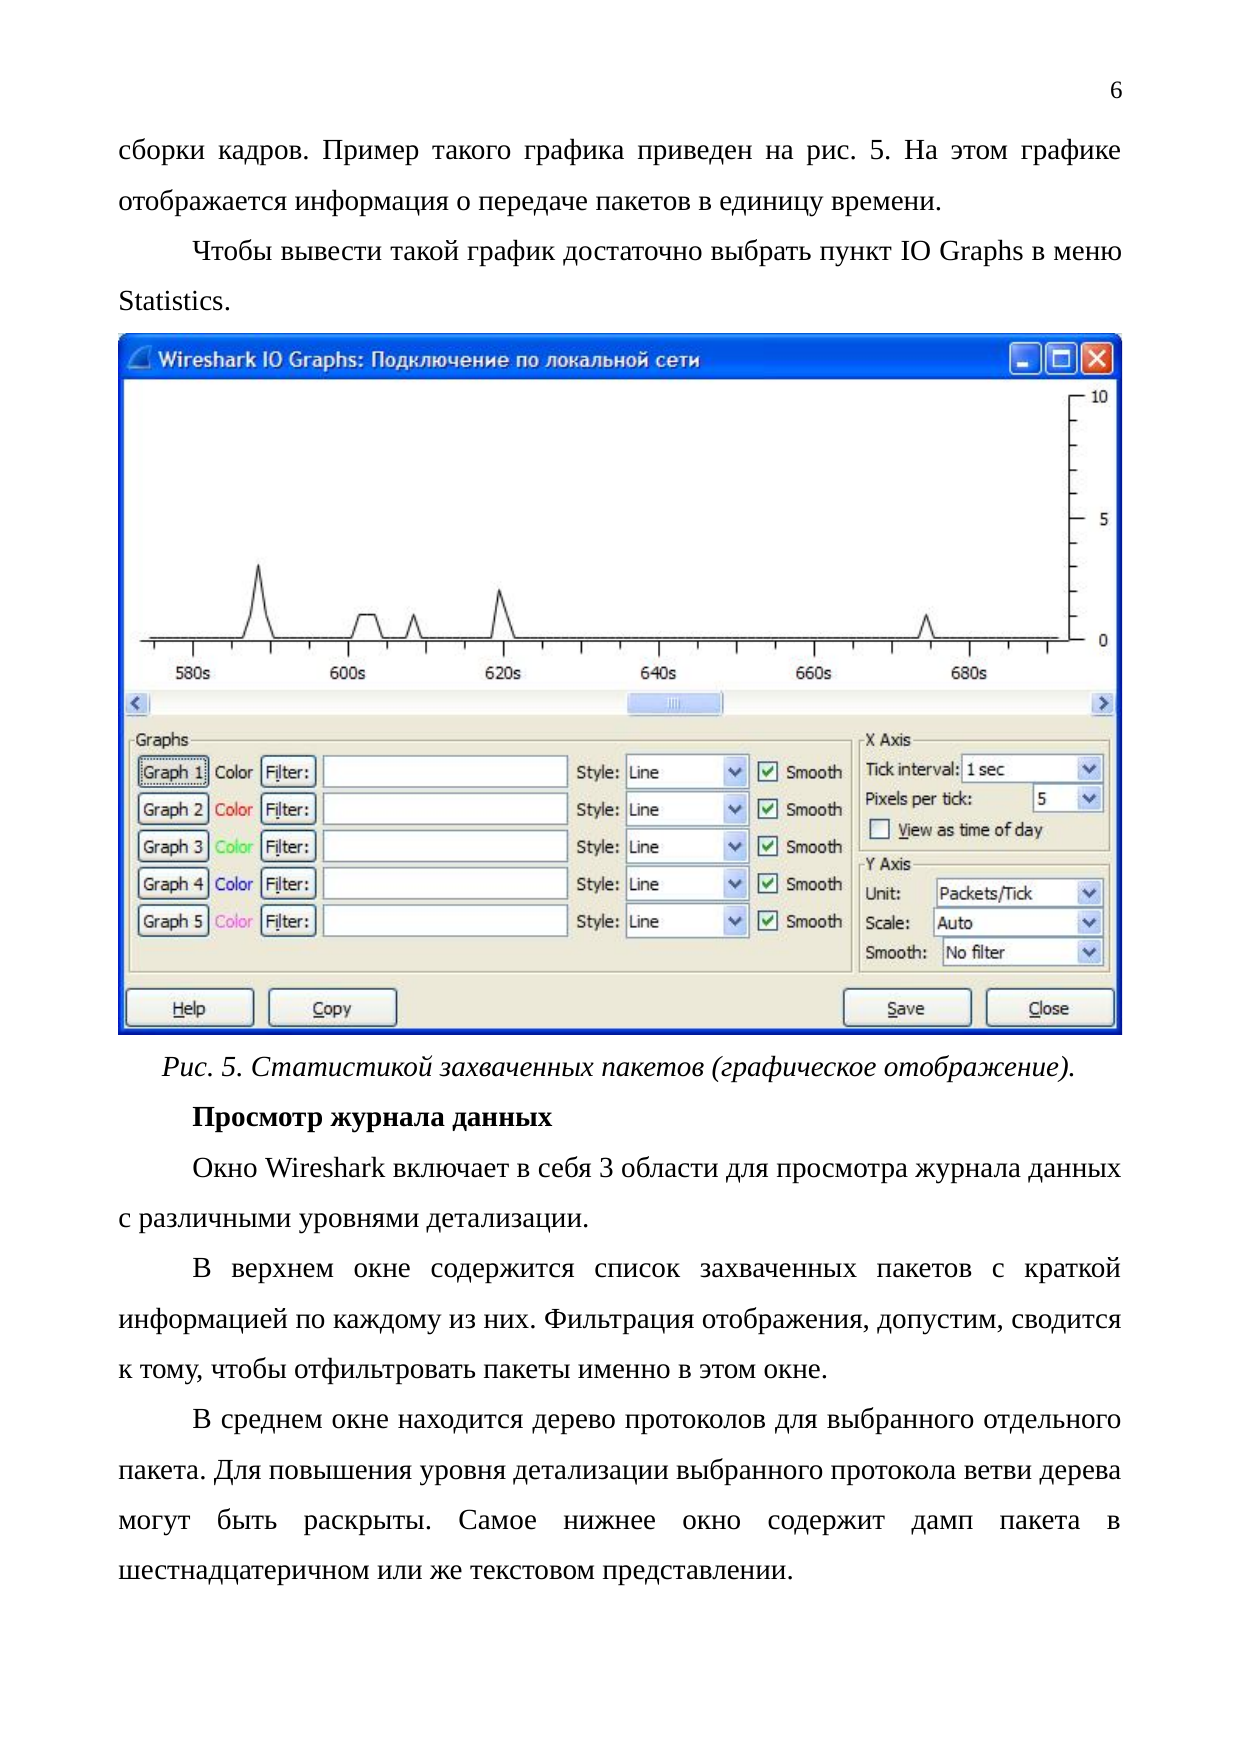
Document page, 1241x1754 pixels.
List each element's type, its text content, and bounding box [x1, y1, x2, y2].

text В среднем окне находится дерево протоколов для выбранного отдельного пакета. Для повышения уровня детализации выбранного протокола ветви дерева могут быть раскрыты. Самое нижнее окно содержит дамп пакета в шестнадцатеричном или же текстовом представлении. [118, 1401, 1122, 1586]
text Рис. 5. Статистикой захваченных пакетов (графическое отображение). [118, 1049, 1122, 1083]
text Чтобы вывести такой график достаточно выбрать пункт IO Graphs в меню Statistics. [118, 233, 1122, 317]
text В верхнем окне содержится список захваченных пакетов с краткой информацией по каждому из них. Фильтрация отображения, допустим, сводится к тому, чтобы отфильтровать пакеты именно в этом окне. [118, 1251, 1122, 1385]
text Окно Wireshark включает в себя 3 области для просмотра журнала данных с различными уровнями детализации. [118, 1150, 1122, 1234]
text сборки кадров. Пример такого графика приведен на рис. 5. На этом графике отображается информация о передаче пакетов в единицу времени. [118, 132, 1122, 216]
text Просмотр журнала данных [118, 1099, 1122, 1133]
